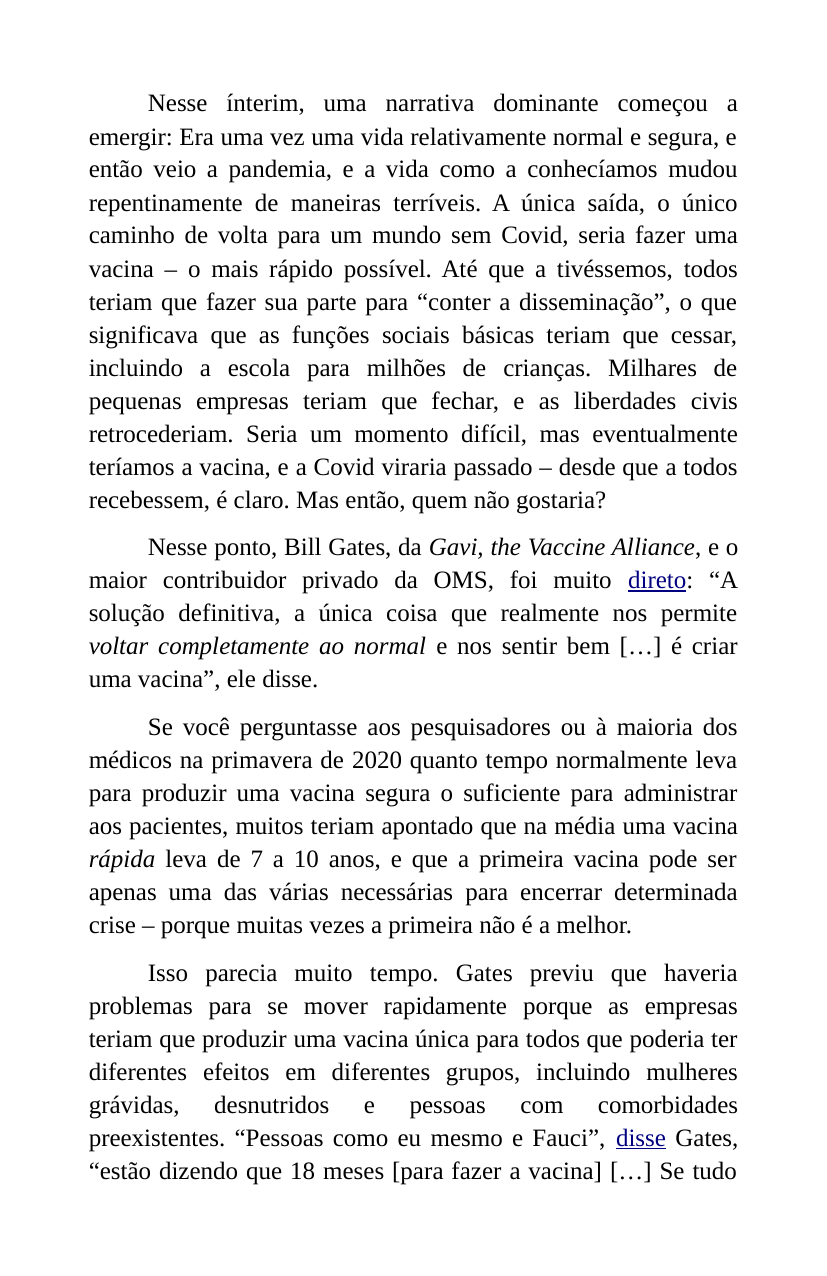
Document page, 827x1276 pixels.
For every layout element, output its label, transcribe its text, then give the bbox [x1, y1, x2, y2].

text Nesse ponto, Bill Gates, da Gavi, the Vaccine Alliance, e o maior contribuidor privado da OMS, foi muito direto: “A solução definitiva, a única coisa que realmente nos permite voltar completamente ao normal e nos sentir bem […] é criar uma vacina”, ele disse. [88, 532, 738, 693]
text Isso parecia muito tempo. Gates previu que haveria problemas para se mover rapidamente porque as empresas teriam que produzir uma vacina única para todos que poderia ter diferentes efeitos em diferentes grupos, incluindo mulheres grávidas, desnutridos e pessoas com comorbidades preexistentes. “Pessoas como eu mesmo e Fauci”, disse Gates, “estão dizendo que 18 meses [para fazer a vacina] […] Se tudo [88, 958, 738, 1185]
text Nesse ínterim, uma narrativa dominante começou a emergir: Era uma vez uma vida relativamente normal e segura, e então veio a pandemia, e a vida como a conhecíamos mudou repentinamente de maneiras terríveis. A única saída, o único caminho de volta para um mundo sem Covid, seria fazer uma vacina – o mais rápido possível. Até que a tivéssemos, todos teriam que fazer sua parte para “conter a disseminação”, o que significava que as funções sociais básicas teriam que cessar, incluindo a escola para milhões de crianças. Milhares de pequenas empresas teriam que fechar, e as liberdades civis retrocederiam. Seria um momento difícil, mas eventualmente teríamos a vacina, e a Covid viraria passado – desde que a todos recebessem, é claro. Mas então, quem não gostaria? [88, 88, 738, 513]
text Se você perguntasse aos pesquisadores ou à maioria dos médicos na primavera de 2020 quanto tempo normalmente leva para produzir uma vacina segura o suficiente para administrar aos pacientes, muitos teriam apontado que na média uma vacina rápida leva de 7 a 10 anos, e que a primeira vacina pode ser apenas uma das várias necessárias para encerrar determinada crise – porque muitas vezes a primeira não é a melhor. [88, 712, 738, 939]
